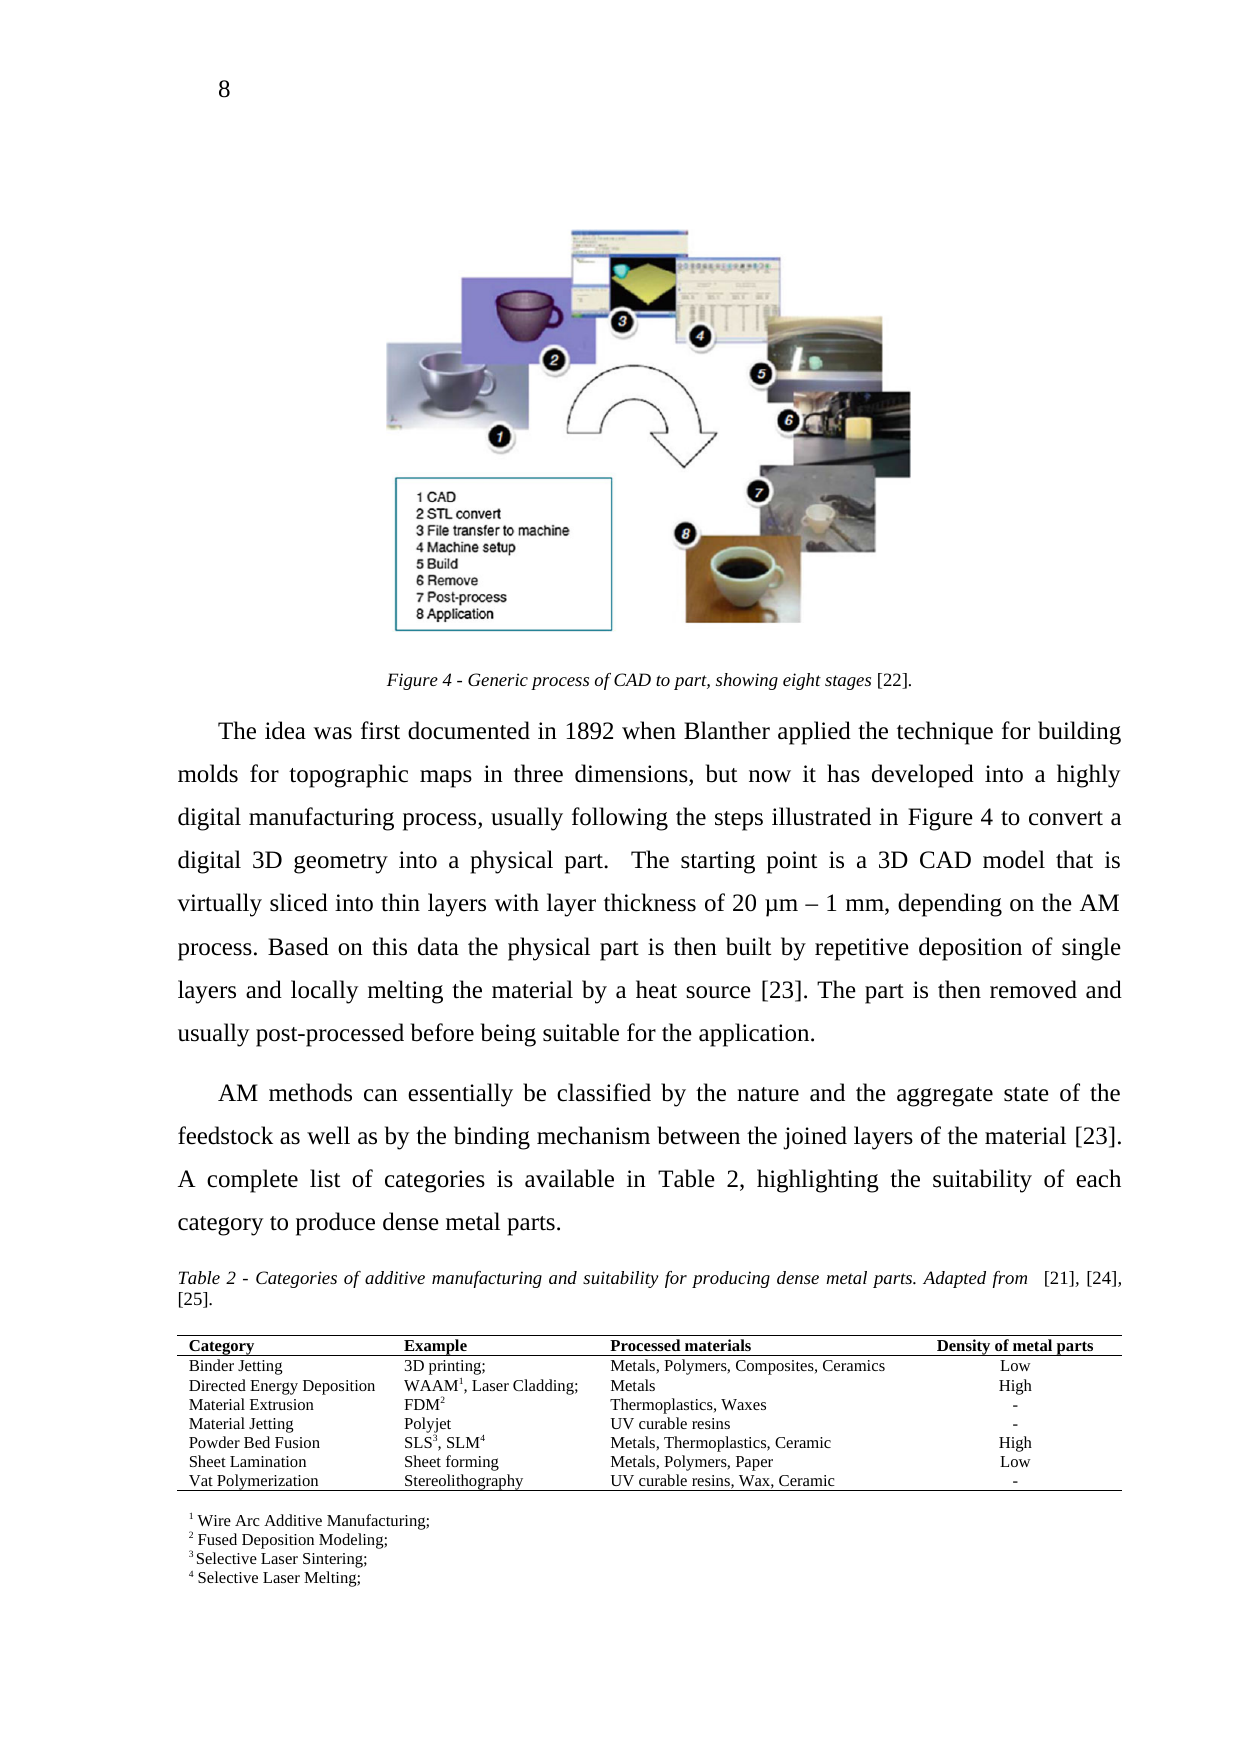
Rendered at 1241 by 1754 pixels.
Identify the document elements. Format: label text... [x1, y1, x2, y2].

table_cell - [908, 1414, 1122, 1433]
table_cell Metals [599, 1375, 908, 1394]
table_cell Sheet Lamination [177, 1452, 393, 1471]
table_cell Low [908, 1356, 1122, 1375]
picture [382, 219, 918, 639]
table_header Density of metal parts [908, 1336, 1122, 1355]
text AM methods can essentially be classified by the nature and the aggregate state of the feedstock as well as by the binding mechanism between the joined layers of the material [23]. A complete list of categories is available in Table 2, highlighting the suitability of each category to produce dense metal parts. [177, 1078, 1122, 1236]
table_cell - [908, 1471, 1122, 1490]
table_cell Powder Bed Fusion [177, 1433, 393, 1452]
table_cell Material Jetting [177, 1414, 393, 1433]
text Figure 4 - Generic process of CAD to part, showing eight stages [22]. [177, 669, 1122, 691]
table_cell Directed Energy Deposition [177, 1375, 393, 1394]
table_cell FDM2 [393, 1395, 599, 1414]
table_cell Polyjet [393, 1414, 599, 1433]
table_header Example [393, 1336, 599, 1355]
table_cell High [908, 1375, 1122, 1394]
table_cell 3D printing; [393, 1356, 599, 1375]
table_header Category [177, 1336, 393, 1355]
table_cell [908, 1491, 1122, 1587]
table_cell UV curable resins, Wax, Ceramic [599, 1471, 908, 1490]
table_header Processed materials [599, 1336, 908, 1355]
table_cell Vat Polymerization [177, 1471, 393, 1490]
text The idea was first documented in 1892 when Blanther applied the technique for building molds for topographic maps in three dimensions, but now it has developed into a highly digital manufacturing process, usually following the steps illustrated in Figure 4 to convert a digital 3D geometry into a physical part. The starting point is a 3D CAD model that is virtually sliced into thin layers with layer thickness of 20 µm – 1 mm, depending on the AM process. Based on this data the physical part is then built by repetitive deposition of single layers and locally melting the material by a heat source [23]. The part is then removed and usually post-processed before being suitable for the application. [177, 716, 1122, 1047]
table_cell Metals, Polymers, Composites, Ceramics [599, 1356, 908, 1375]
table_cell Sheet forming [393, 1452, 599, 1471]
table_cell Stereolithography [393, 1471, 599, 1490]
table_cell UV curable resins [599, 1414, 908, 1433]
table_cell WAAM1, Laser Cladding; [393, 1375, 599, 1394]
table_cell Material Extrusion [177, 1395, 393, 1414]
table_cell Low [908, 1452, 1122, 1471]
table_cell 1 Wire Arc Additive Manufacturing; 2 Fused Deposition Modeling; 3 Selective Laser Sintering; 4 Selective Laser Melting; [177, 1491, 908, 1587]
table_cell High [908, 1433, 1122, 1452]
text Table 2 - Categories of additive manufacturing and suitability for producing dense metal parts. Adapted from [21], [24], [25]. [177, 1267, 1122, 1310]
table_cell Thermoplastics, Waxes [599, 1395, 908, 1414]
table_cell SLS3, SLM4 [393, 1433, 599, 1452]
table_cell Metals, Thermoplastics, Ceramic [599, 1433, 908, 1452]
table_cell - [908, 1395, 1122, 1414]
table_cell Metals, Polymers, Paper [599, 1452, 908, 1471]
table_cell Binder Jetting [177, 1356, 393, 1375]
